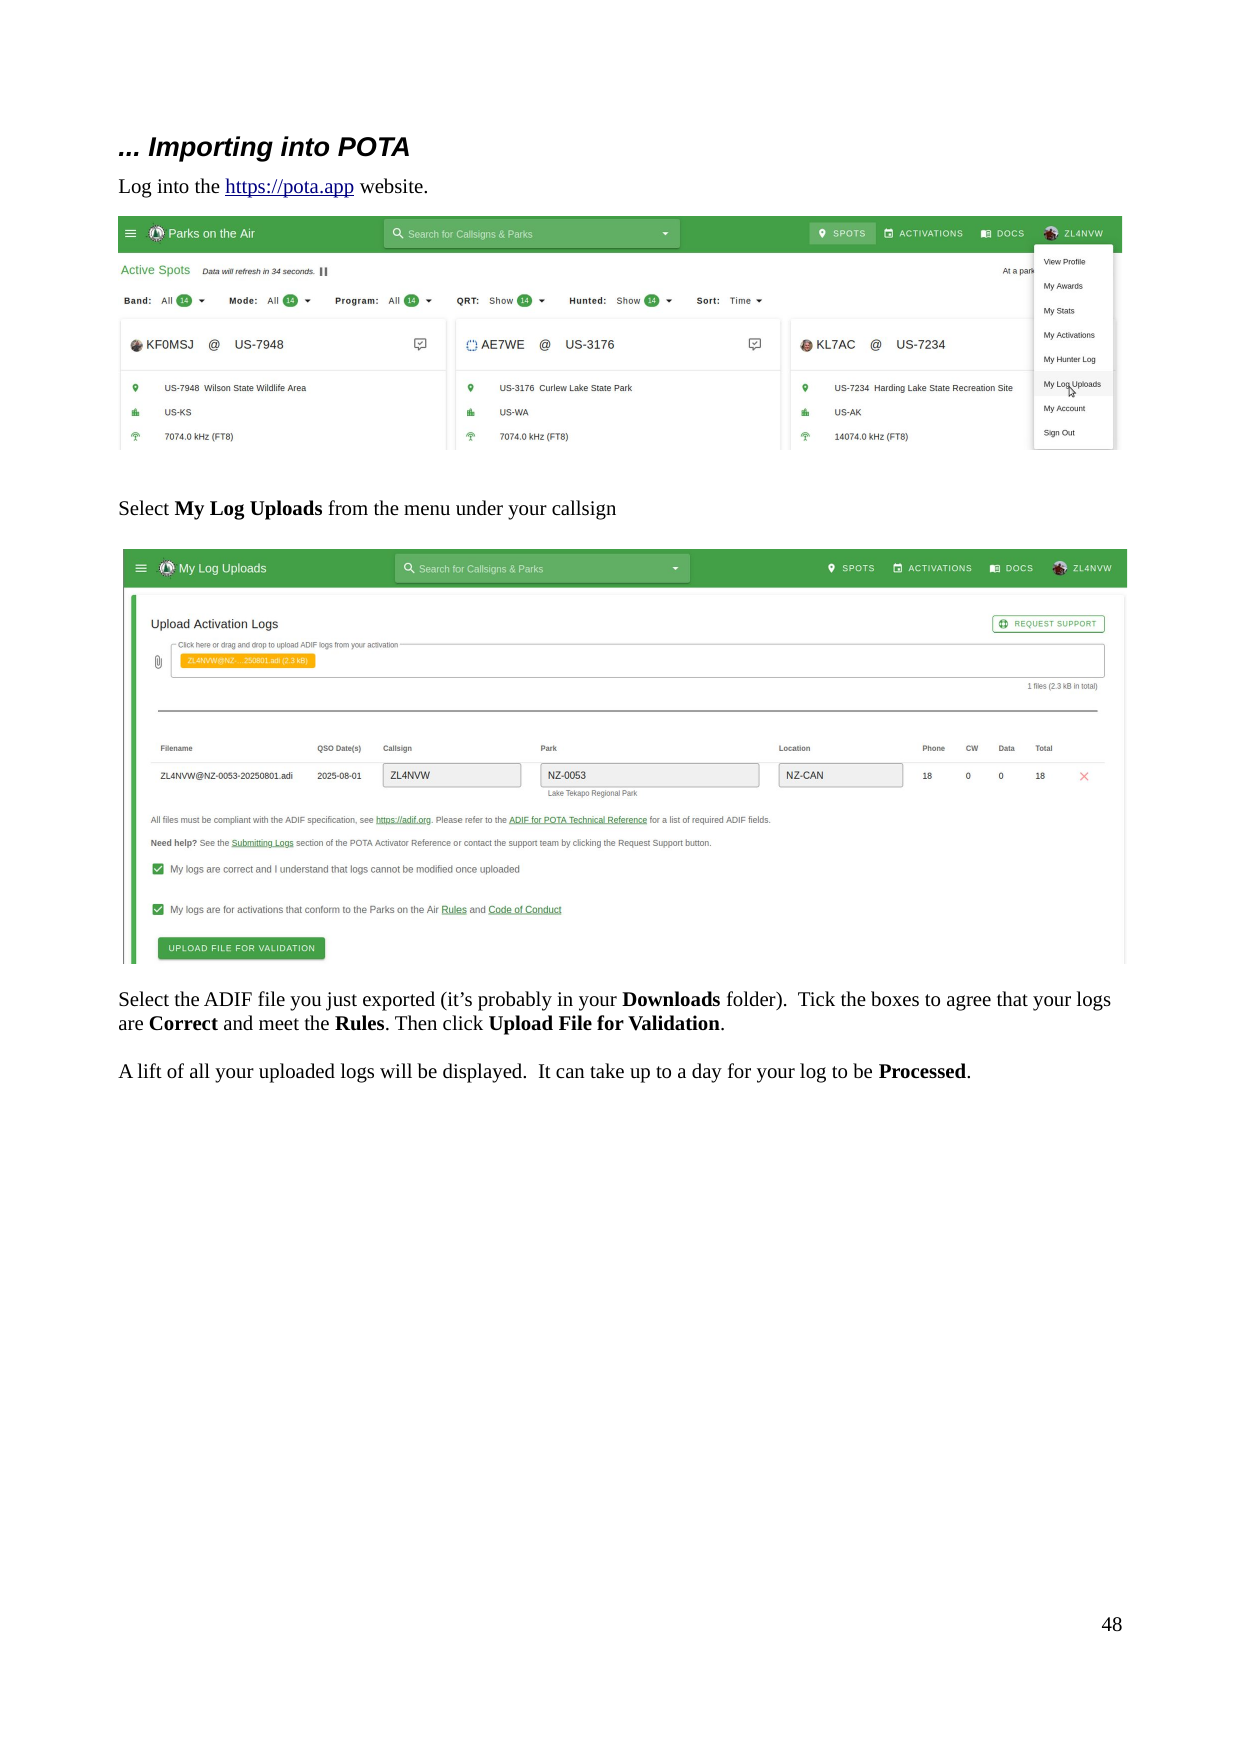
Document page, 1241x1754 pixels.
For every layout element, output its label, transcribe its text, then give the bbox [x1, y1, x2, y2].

text A lift of all your uploaded logs will be displayed. It can take up to a day for your log to be Processed. [118, 1059, 1122, 1083]
picture [123, 549, 1128, 964]
text Select the ADIF file you just exported (it’s probably in your Downloads folder). Tick the boxes to agree that your logs are Correct and meet the Rules. Then click Upload File for Validation. [118, 987, 1122, 1035]
text Log into the https://pota.app website. [118, 174, 1122, 198]
picture [118, 216, 1123, 450]
text Select My Log Uploads from the menu under your callsign [118, 495, 1122, 519]
subtitle ... Importing into POTA [118, 131, 1122, 162]
